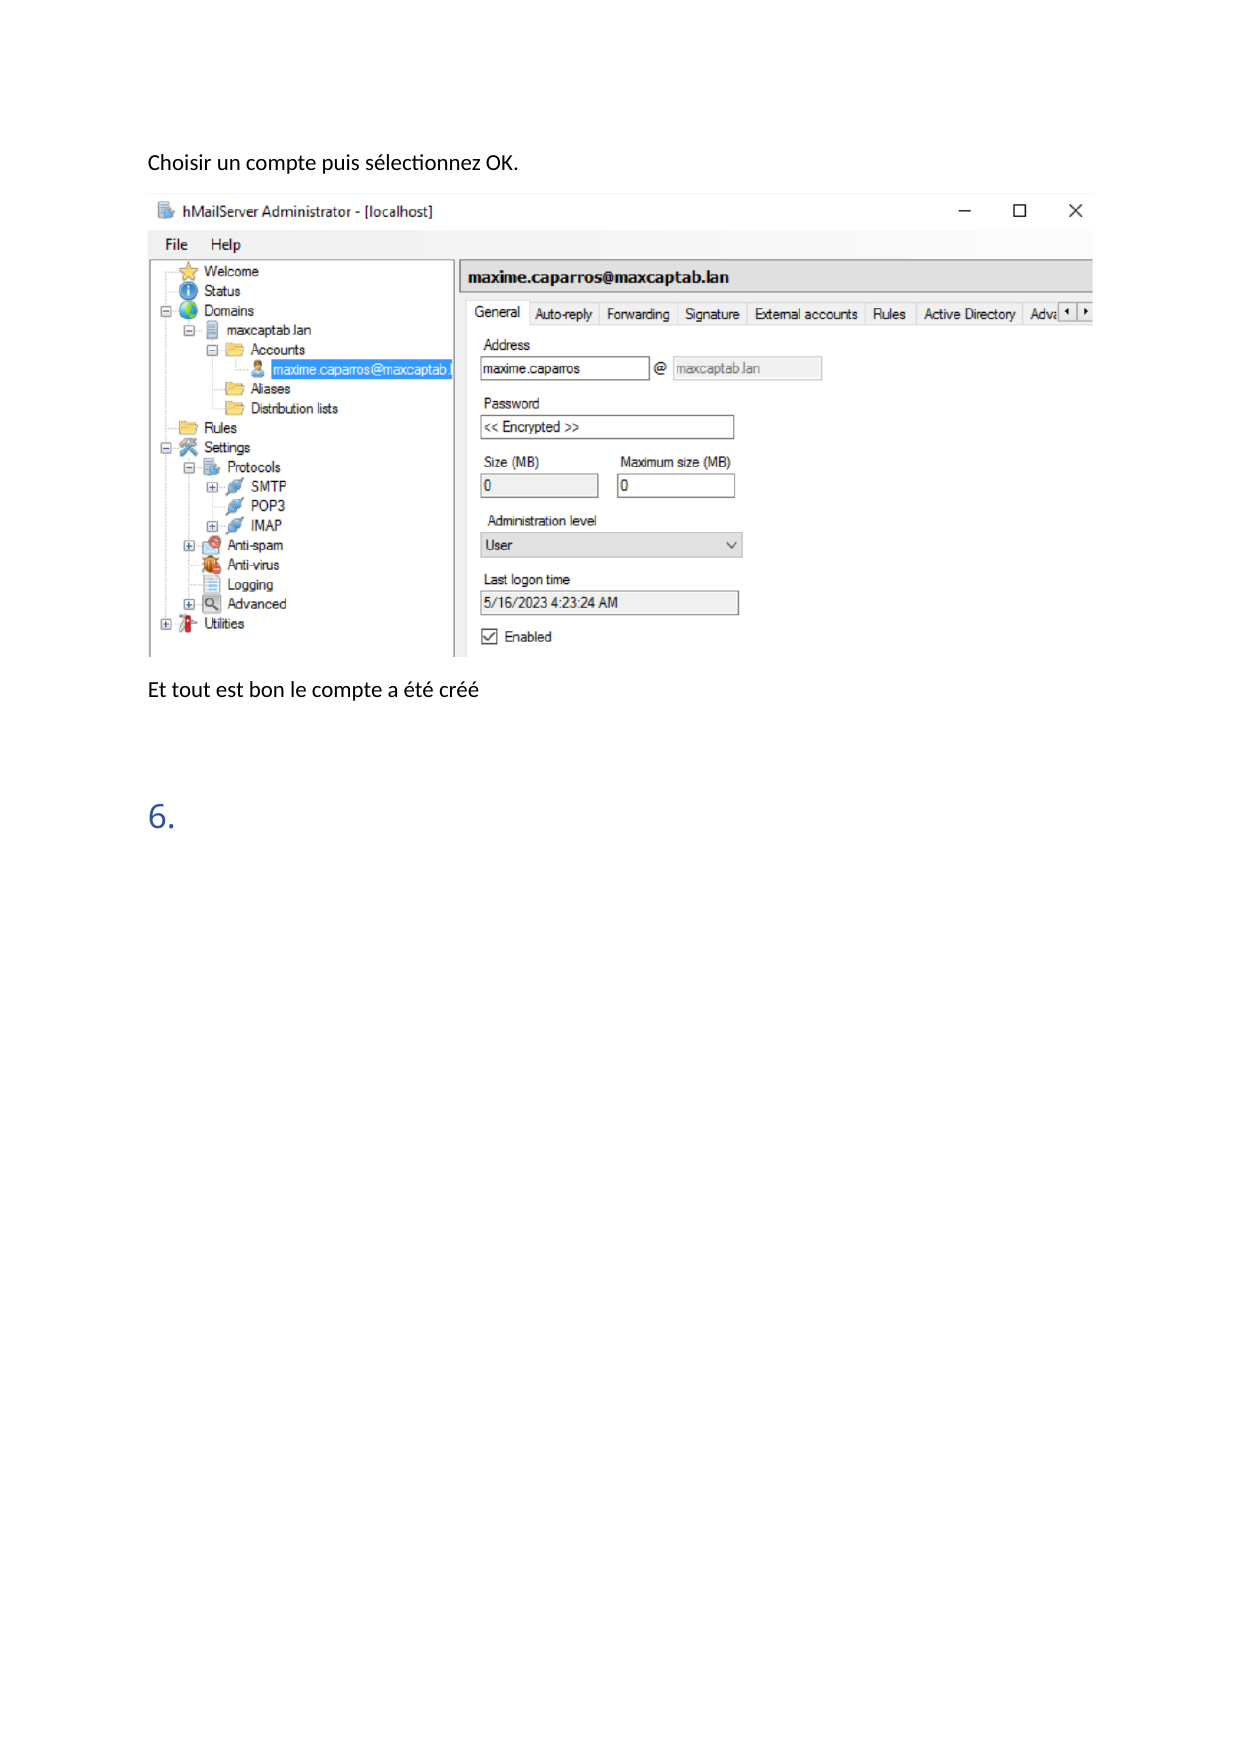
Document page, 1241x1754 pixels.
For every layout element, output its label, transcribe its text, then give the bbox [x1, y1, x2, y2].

subtitle 6. [148, 793, 1093, 838]
text Et tout est bon le compte a été créé [148, 675, 1093, 703]
text Choisir un compte puis sélectionnez OK. [148, 148, 1093, 176]
